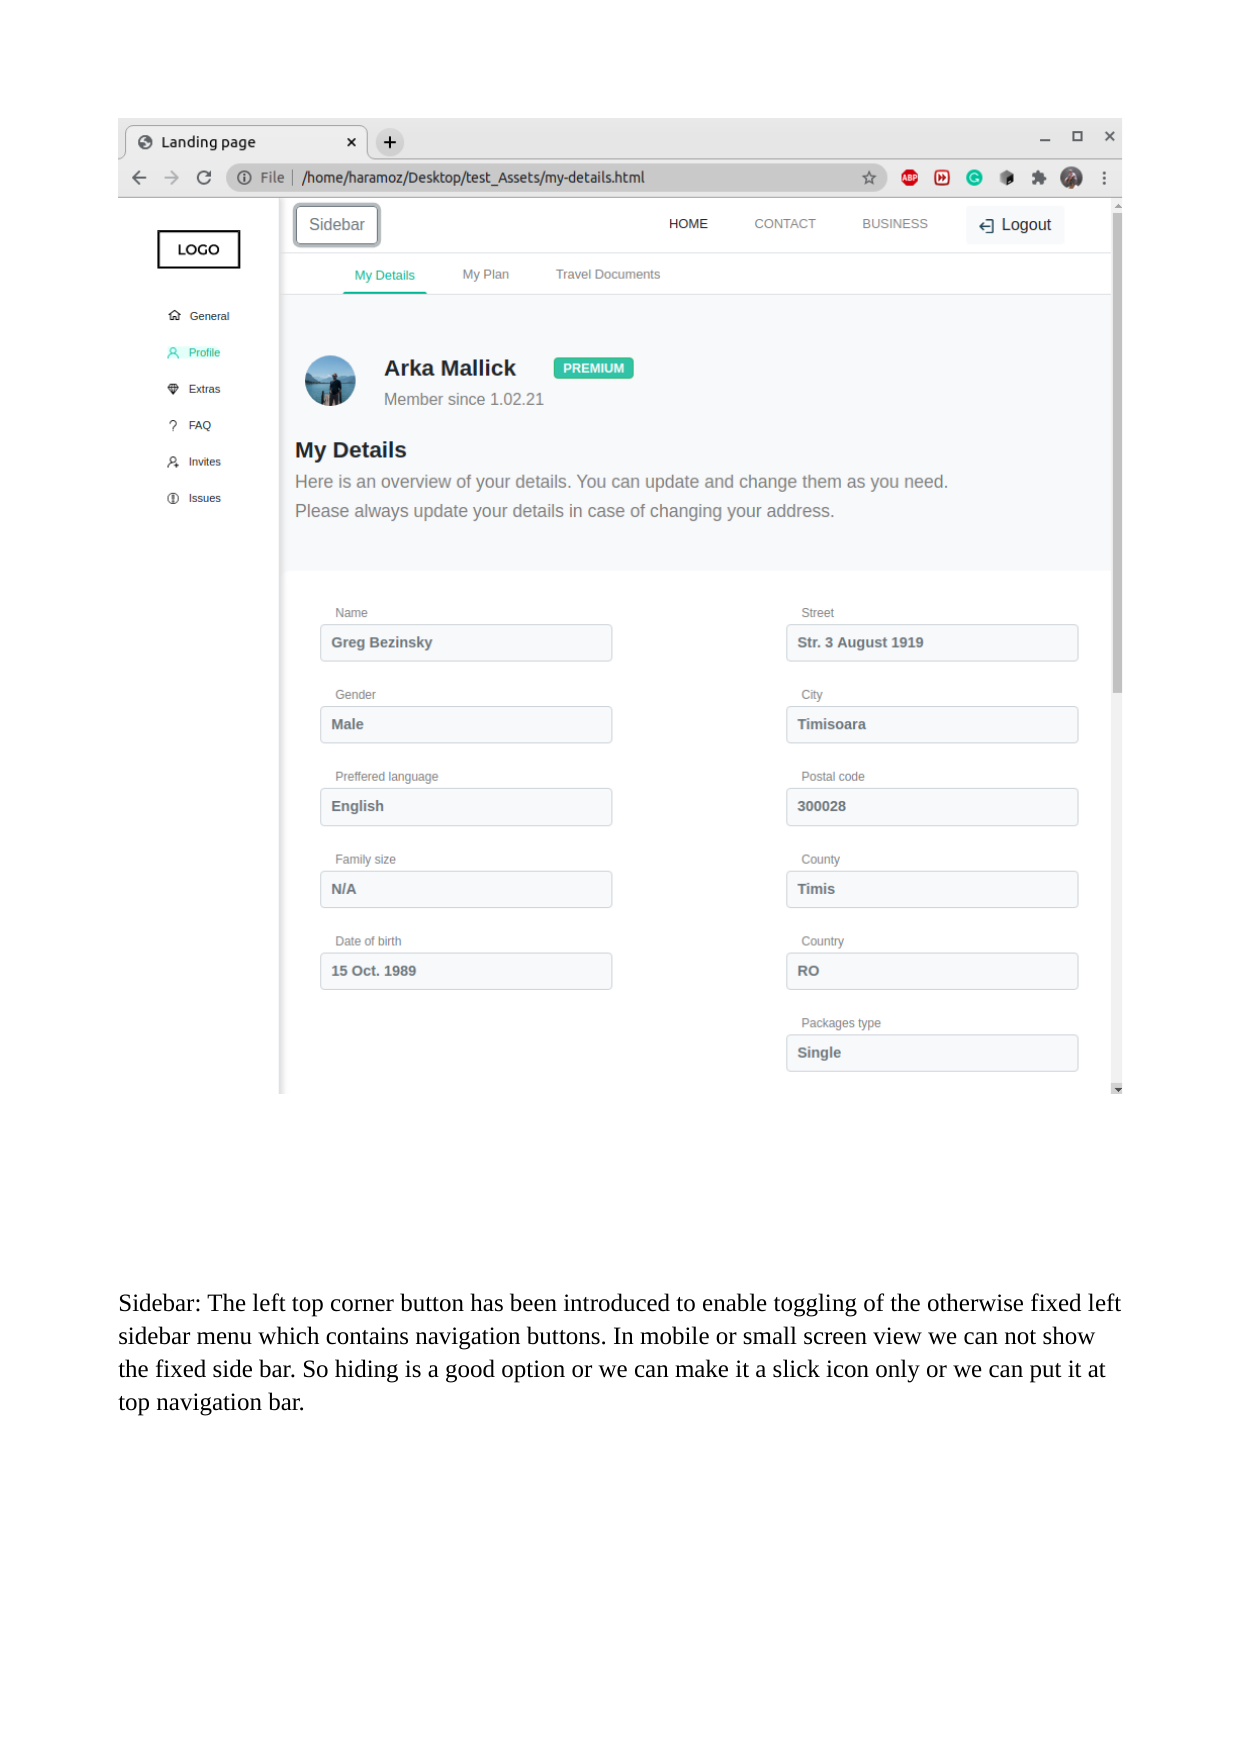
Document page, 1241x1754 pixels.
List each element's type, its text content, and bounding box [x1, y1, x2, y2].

picture [118, 118, 1123, 1094]
text Sidebar: The left top corner button has been introduced to enable toggling of the otherwise fixed left sidebar menu which contains navigation buttons. In mobile or small screen view we can not show the fixed side bar. So hiding is a good option or we can make it a slick icon only or we can put it at top navigation bar. [118, 1288, 1122, 1416]
